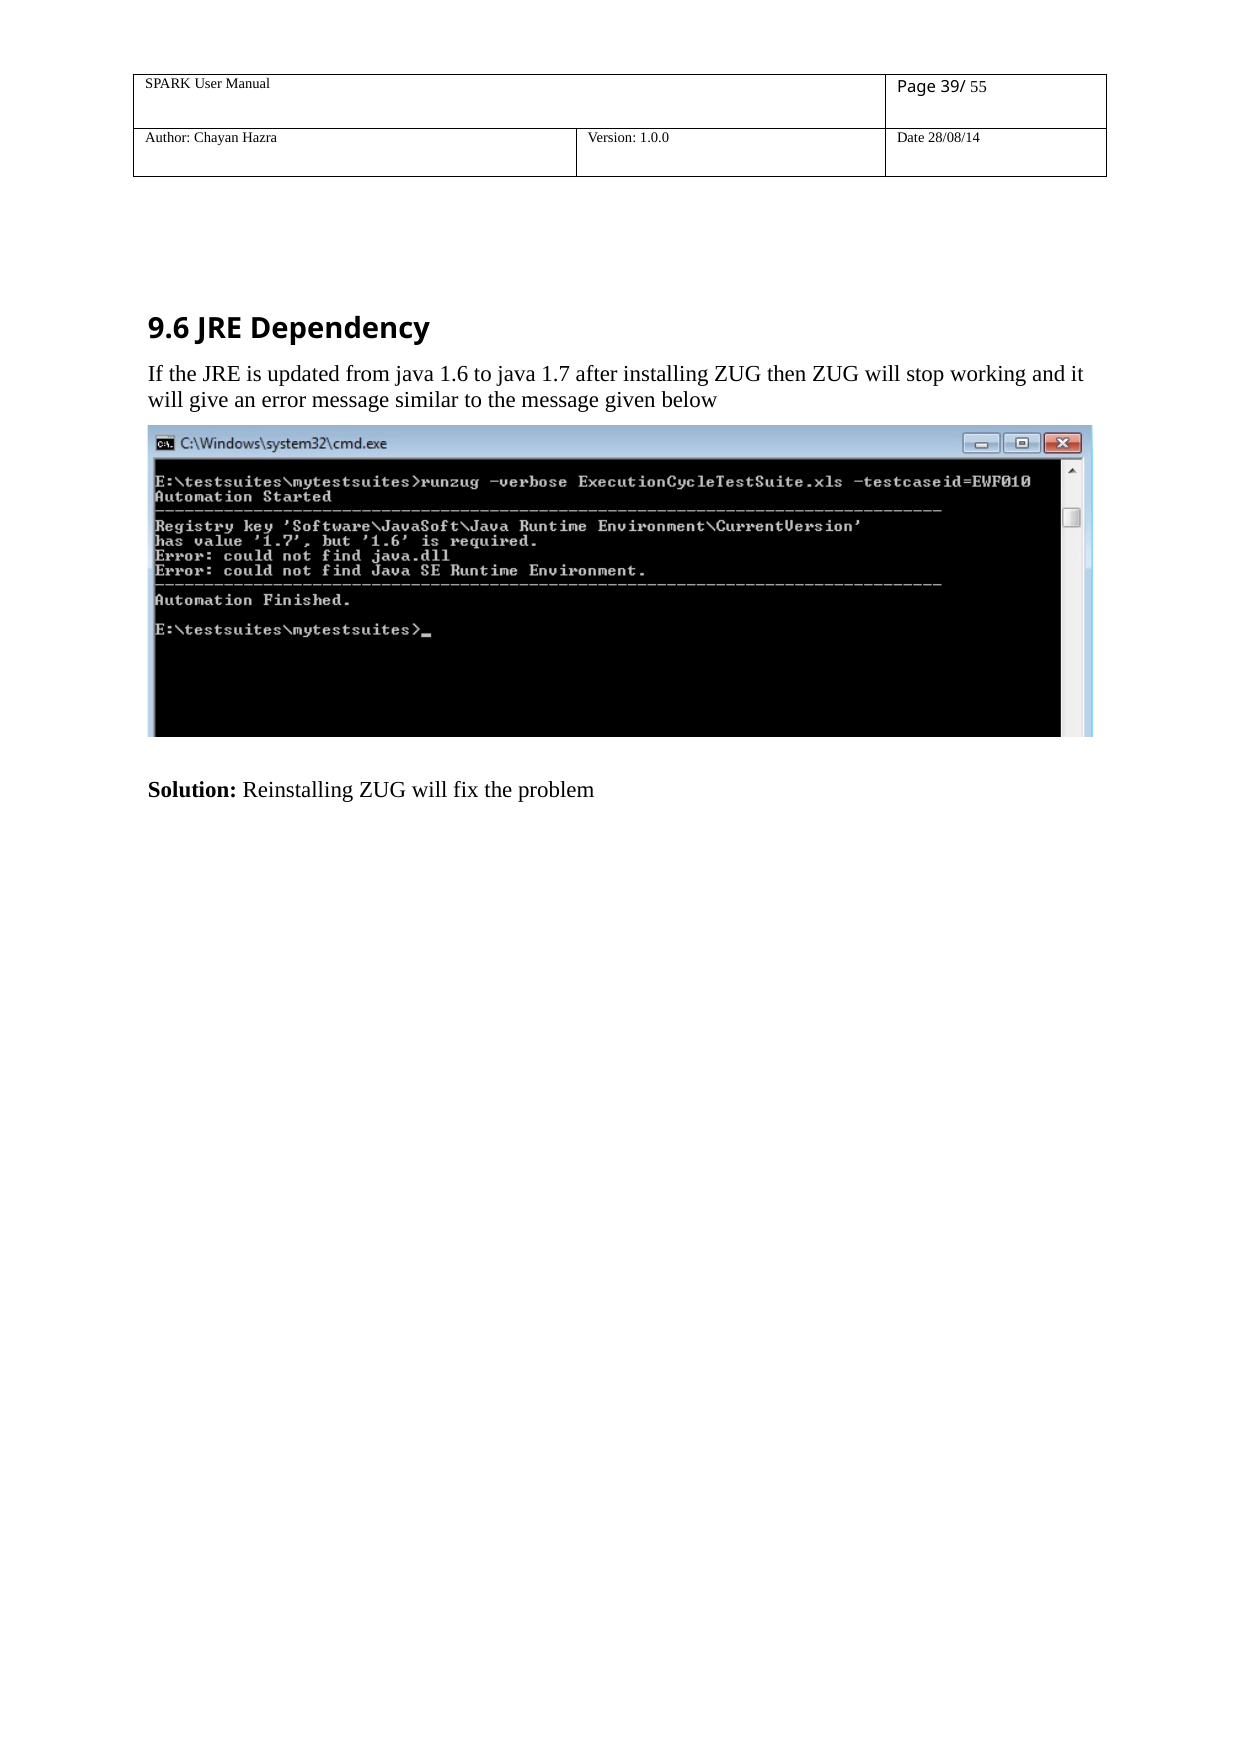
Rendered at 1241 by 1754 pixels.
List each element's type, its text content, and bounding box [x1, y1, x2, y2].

text 9.6 JRE Dependency [148, 307, 1092, 347]
text If the JRE is updated from java 1.6 to java 1.7 after installing ZUG then ZUG will stop working and it will give an error message similar to the message given below [148, 360, 1092, 412]
picture [147, 425, 1093, 737]
text Solution: Reinstalling ZUG will fix the problem [148, 776, 1092, 802]
